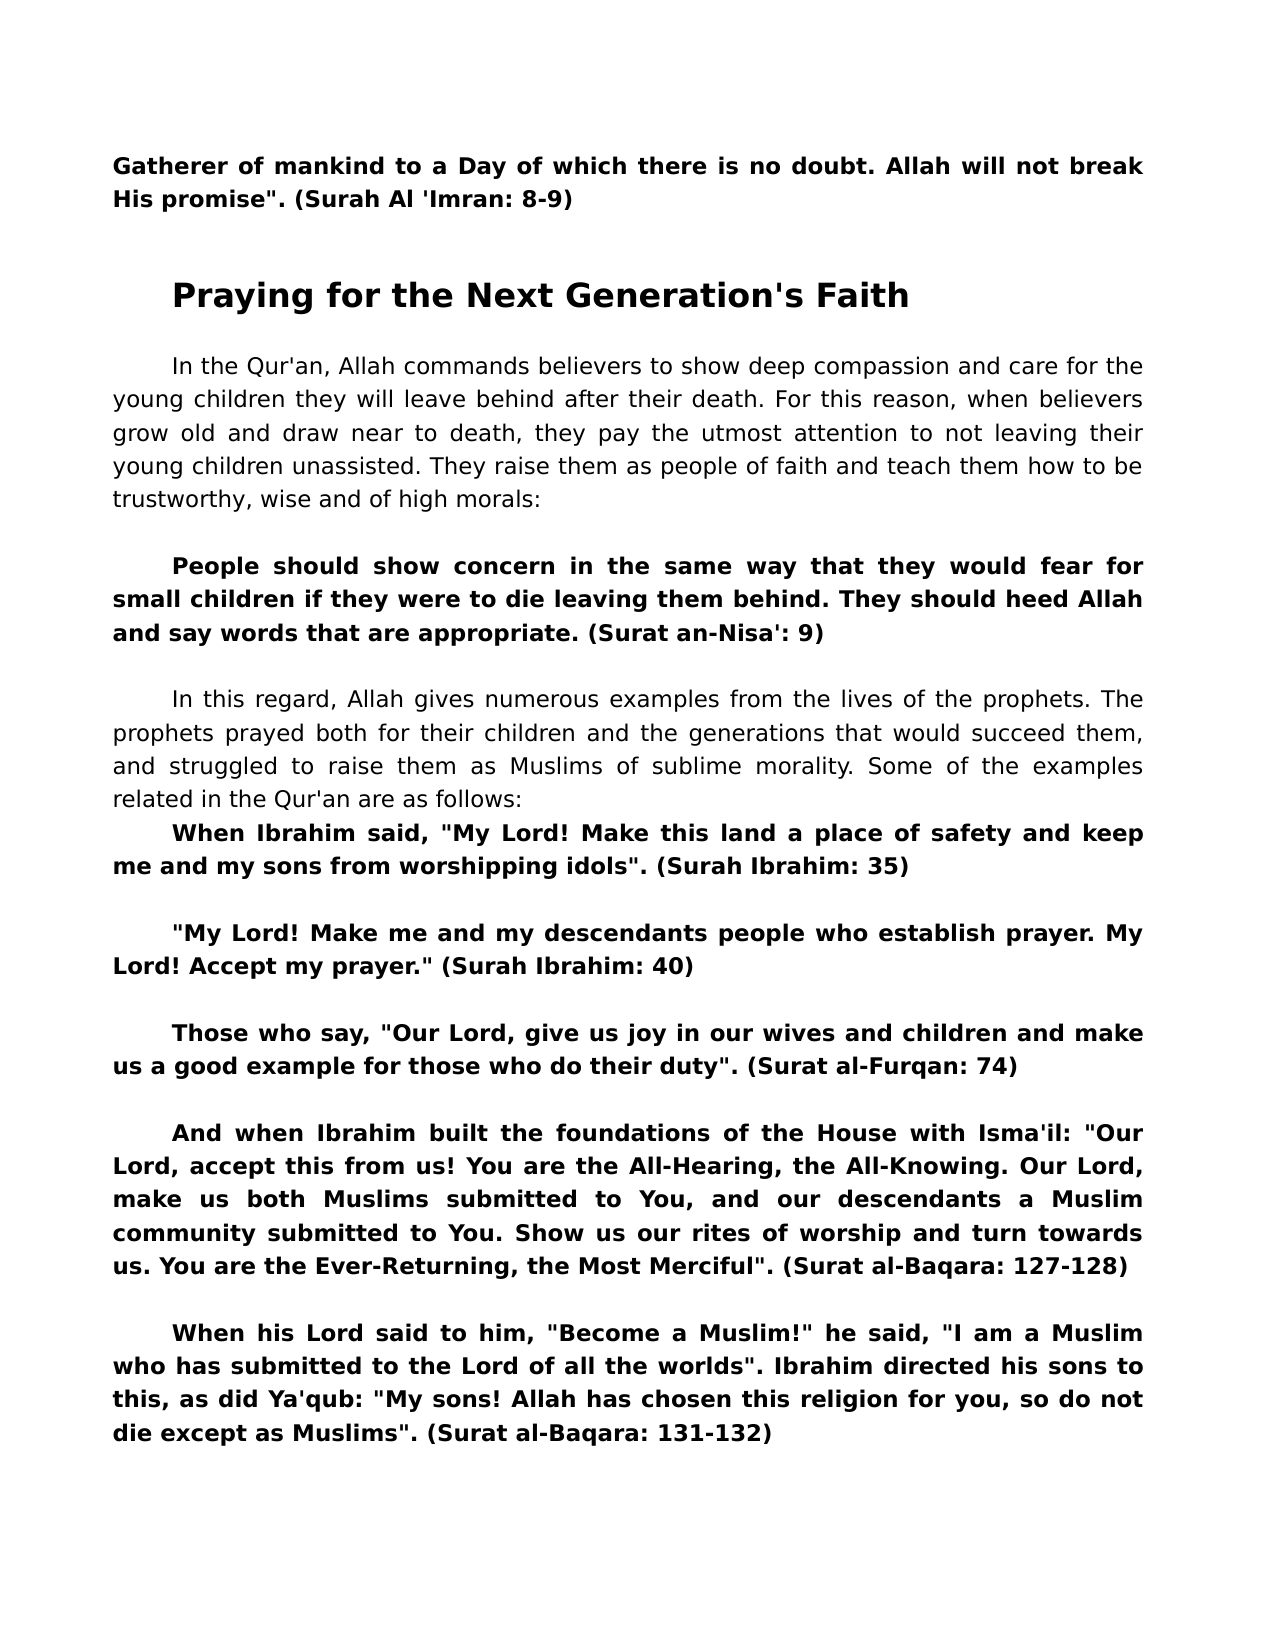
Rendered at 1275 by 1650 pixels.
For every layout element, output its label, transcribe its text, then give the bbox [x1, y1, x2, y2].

text And when Ibrahim built the foundations of the House with Isma'il: "Our Lord, accept this from us! You are the All-Hearing, the All-Knowing. Our Lord, make us both Muslims submitted to You, and our descendants a Muslim community submitted to You. Show us our rites of worship and turn towards us. You are the Ever-Returning, the Most Merciful". (Surat al-Baqara: 127-128) [112, 1114, 1145, 1281]
text In this regard, Allah gives numerous examples from the lives of the prophets. The prophets prayed both for their children and the generations that would succeed them, and struggled to raise them as Muslims of sublime morality. Some of the examples related in the Qur'an are as follows: [112, 681, 1145, 814]
text Praying for the Next Generation's Faith [112, 281, 1145, 314]
text Those who say, "Our Lord, give us joy in our wives and children and make us a good example for those who do their duty". (Surat al-Furqan: 74) [112, 1014, 1145, 1081]
text In the Qur'an, Allah commands believers to show deep compassion and care for the young children they will leave behind after their death. For this reason, when believers grow old and draw near to death, they pay the utmost attention to not leaving their young children unassisted. They raise them as people of faith and teach them how to be trustworthy, wise and of high morals: [112, 348, 1145, 514]
text People should show concern in the same way that they would fear for small children if they were to die leaving them behind. They should heed Allah and say words that are appropriate. (Surat an-Nisa': 9) [112, 548, 1145, 648]
text Gatherer of mankind to a Day of which there is no doubt. Allah will not break His promise". (Surah Al 'Imran: 8-9) [112, 148, 1145, 214]
text When Ibrahim said, "My Lord! Make this land a place of safety and keep me and my sons from worshipping idols". (Surah Ibrahim: 35) [112, 814, 1145, 881]
text When his Lord said to him, "Become a Muslim!" he said, "I am a Muslim who has submitted to the Lord of all the worlds". Ibrahim directed his sons to this, as did Ya'qub: "My sons! Allah has chosen this religion for you, so do not die except as Muslims". (Surat al-Baqara: 131-132) [112, 1314, 1145, 1448]
text "My Lord! Make me and my descendants people who establish prayer. My Lord! Accept my prayer." (Surah Ibrahim: 40) [112, 914, 1145, 981]
